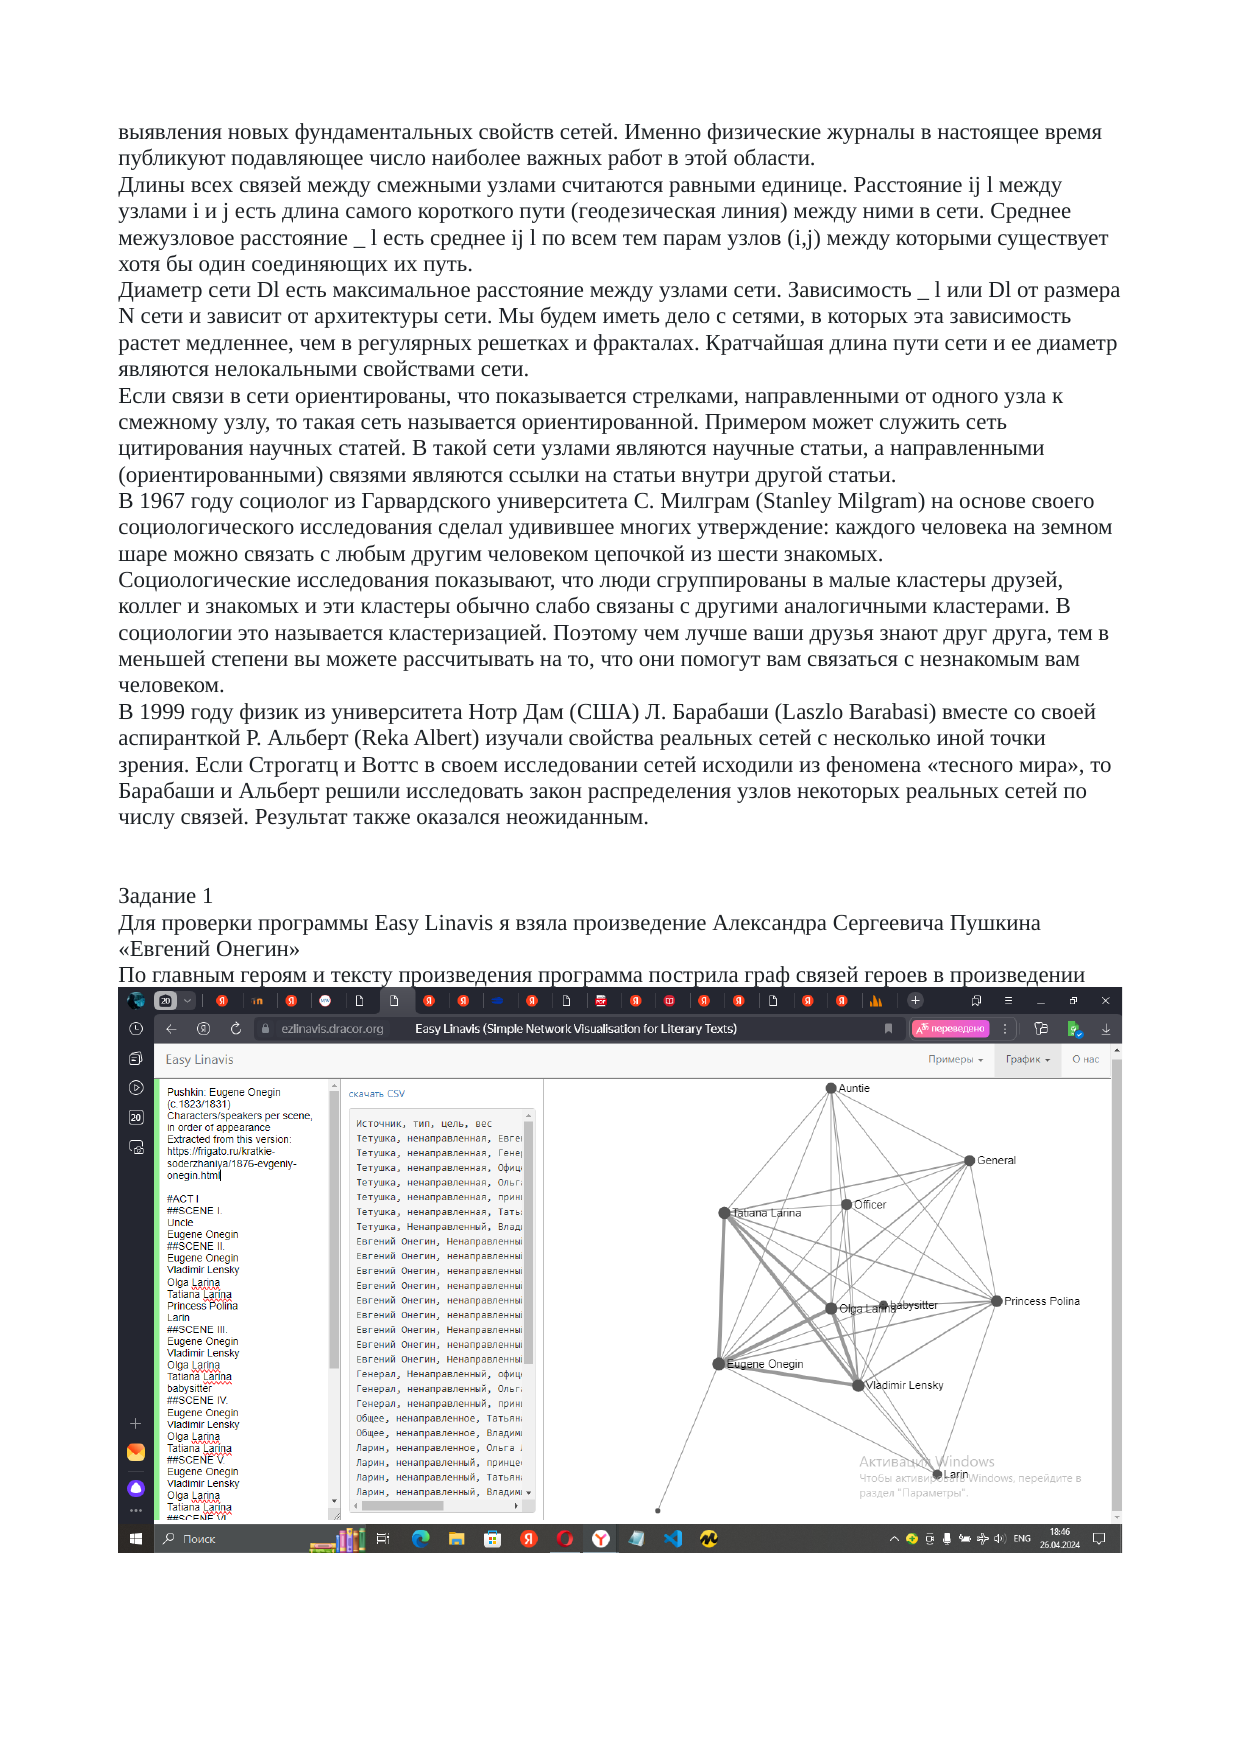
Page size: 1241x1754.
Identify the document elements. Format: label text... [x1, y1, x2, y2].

text Длины всех связей между смежными узлами считаются равными единице. Расстояние ij l между узлами i и j есть длина самого короткого пути (геодезическая линия) между ними в сети. Среднее межузловое расстояние _ l есть среднее ij l по всем тем парам узлов (i,j) между которыми существует хотя бы один соединяющих их путь. [118, 171, 1122, 276]
text Для проверки программы Easy Linavis я взяла произведение Александра Сергеевича Пушкина «Евгений Онегин» [118, 909, 1122, 961]
text выявления новых фундаментальных свойств сетей. Именно физические журналы в настоящее время публикуют подавляющее число наиболее важных работ в этой области. [118, 118, 1122, 171]
text В 1999 году физик из университета Нотр Дам (США) Л. Барабаши (Laszlo Barabasi) вместе со своей аспиранткой Р. Альберт (Reka Albert) изучали свойства реальных сетей с несколько иной точки зрения. Если Строгатц и Воттс в своем исследовании сетей исходили из феномена «тесного мира», то Барабаши и Альберт решили исследовать закон распределения узлов некоторых реальных сетей по числу связей. Результат также оказался неожиданным. [118, 698, 1122, 830]
picture [118, 987, 1123, 1553]
text По главным героям и тексту произведения программа пострила граф связей героев в произведении [118, 961, 1122, 987]
text Диаметр сети Dl есть максимальное расстояние между узлами сети. Зависимость _ l или Dl от размера N сети и зависит от архитектуры сети. Мы будем иметь дело с сетями, в которых эта зависимость растет медленнее, чем в регулярных решетках и фракталах. Кратчайшая длина пути сети и ее диаметр являются нелокальными свойствами сети. [118, 276, 1122, 382]
text В 1967 году социолог из Гарвардского университета С. Милграм (Stanley Milgram) на основе своего социологического исследования сделал удивившее многих утверждение: каждого человека на земном шаре можно связать с любым другим человеком цепочкой из шести знакомых. [118, 487, 1122, 566]
text Если связи в сети ориентированы, что показывается стрелками, направленными от одного узла к смежному узлу, то такая сеть называется ориентированной. Примером может служить сеть цитирования научных статей. В такой сети узлами являются научные статьи, а направленными (ориентированными) связями являются ссылки на статьи внутри другой статьи. [118, 382, 1122, 487]
text Задание 1 [118, 882, 1122, 909]
text Социологические исследования показывают, что люди сгруппированы в малые кластеры друзей, коллег и знакомых и эти кластеры обычно слабо связаны с другими аналогичными кластерами. В социологии это называется кластеризацией. Поэтому чем лучше ваши друзья знают друг друга, тем в меньшей степени вы можете рассчитывать на то, что они помогут вам связаться с незнакомым вам человеком. [118, 566, 1122, 698]
